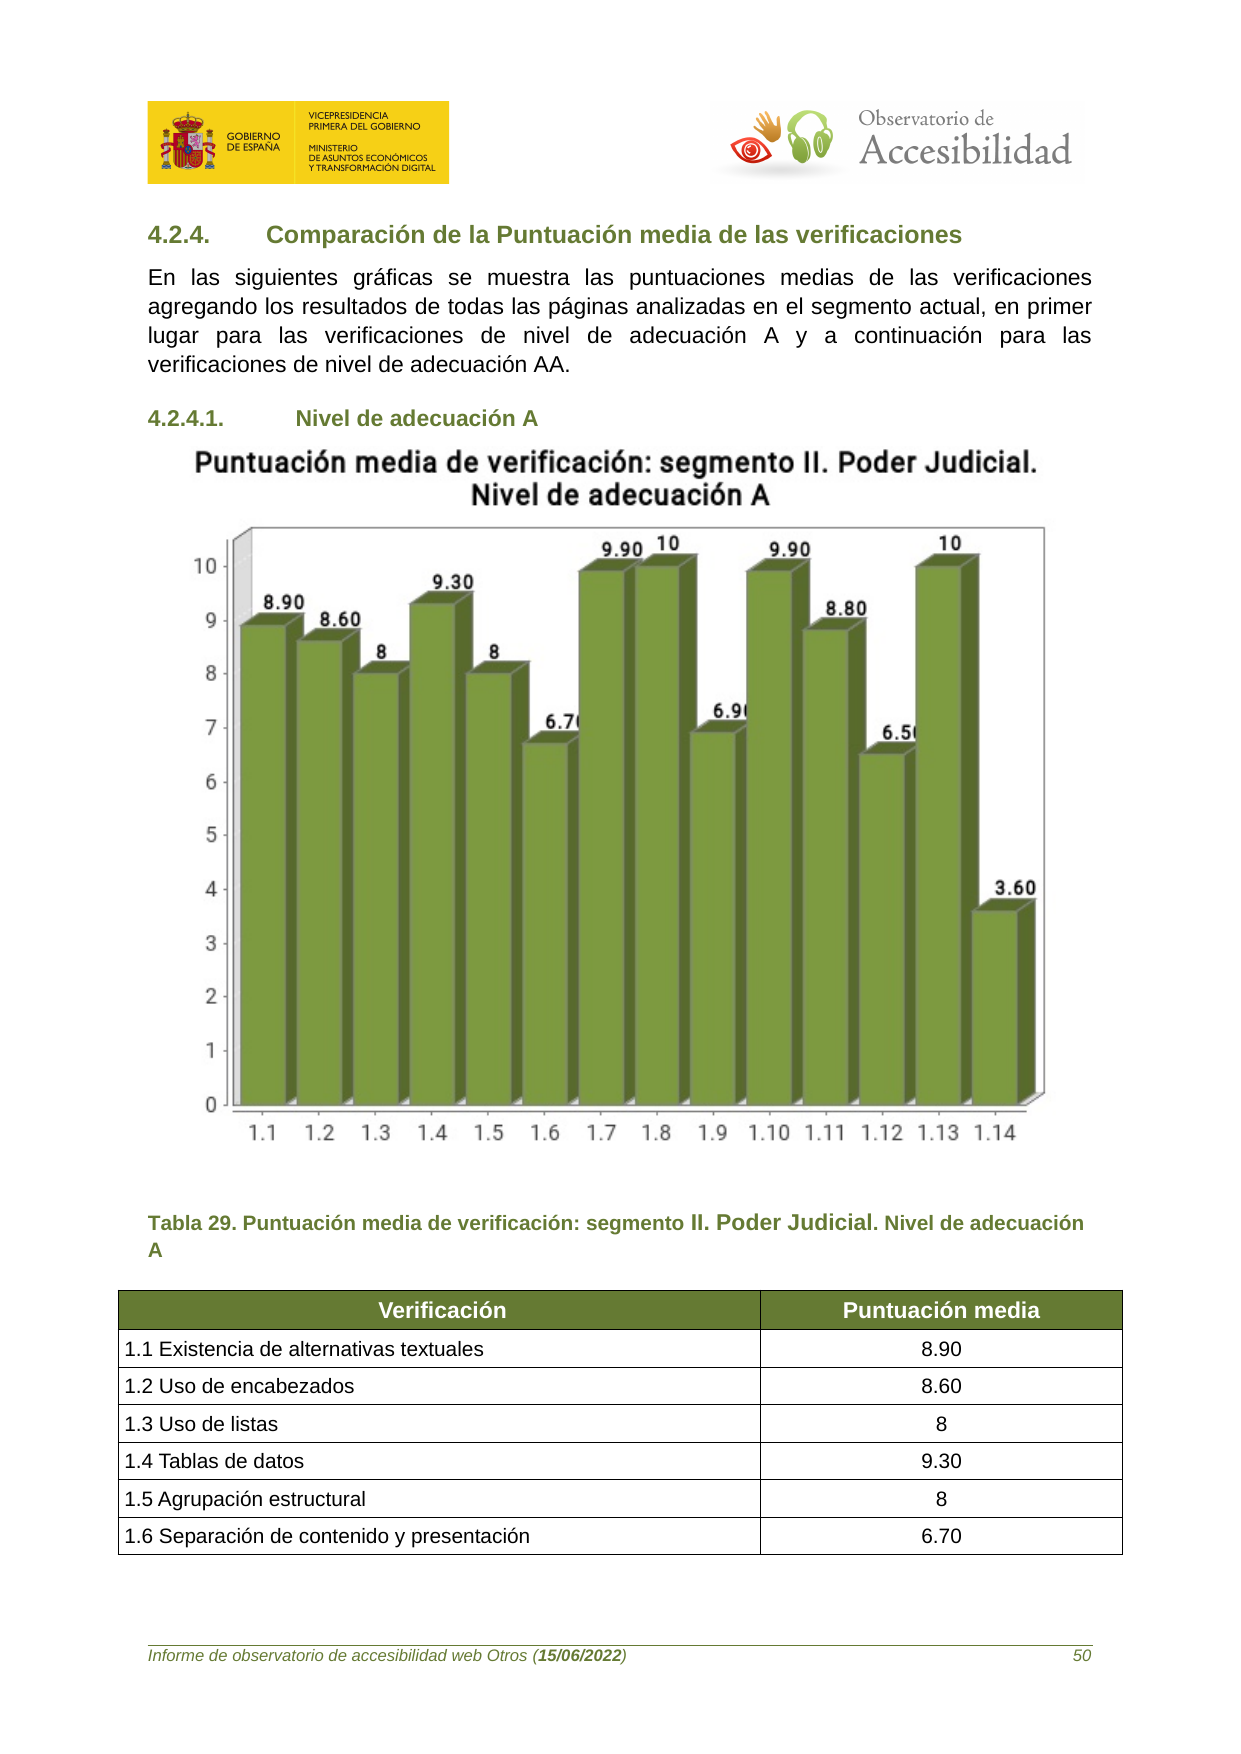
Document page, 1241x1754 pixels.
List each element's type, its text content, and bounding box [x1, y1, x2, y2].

table_cell 1.1 Existencia de alternativas textuales [119, 1330, 760, 1367]
table_cell 1.6 Separación de contenido y presentación [119, 1518, 760, 1554]
table_cell 8.90 [761, 1330, 1122, 1367]
table_cell 9.30 [761, 1443, 1122, 1479]
table_cell 8 [761, 1480, 1122, 1517]
table_cell 1.3 Uso de listas [119, 1405, 760, 1442]
subtitle Comparación de la Puntuación media de las verificaciones [148, 220, 1092, 248]
table_cell 1.5 Agrupación estructural [119, 1480, 760, 1517]
text Tabla 5. Puntuación media de verificación: segmento II. Poder Judicial. Nivel de adecuación A [148, 1209, 1092, 1262]
text En las siguientes gráficas se muestra las puntuaciones medias de las verificaciones agregando los resultados de todas las páginas analizadas en el segmento actual, en primer lugar para las verificaciones de nivel de adecuación A y a continuación para las verificaciones de nivel de adecuación AA. [148, 264, 1092, 377]
table_header Verificación [119, 1291, 760, 1329]
picture [178, 446, 1062, 1156]
table_cell 6.70 [761, 1518, 1122, 1554]
table_cell 8 [761, 1405, 1122, 1442]
subtitle Nivel de adecuación A [148, 404, 1092, 431]
table_header Puntuación media [761, 1291, 1122, 1329]
table_cell 1.2 Uso de encabezados [119, 1368, 760, 1404]
table_cell 8.60 [761, 1368, 1122, 1404]
table_cell 1.4 Tablas de datos [119, 1443, 760, 1479]
picture [710, 101, 1086, 184]
picture [147, 101, 450, 184]
